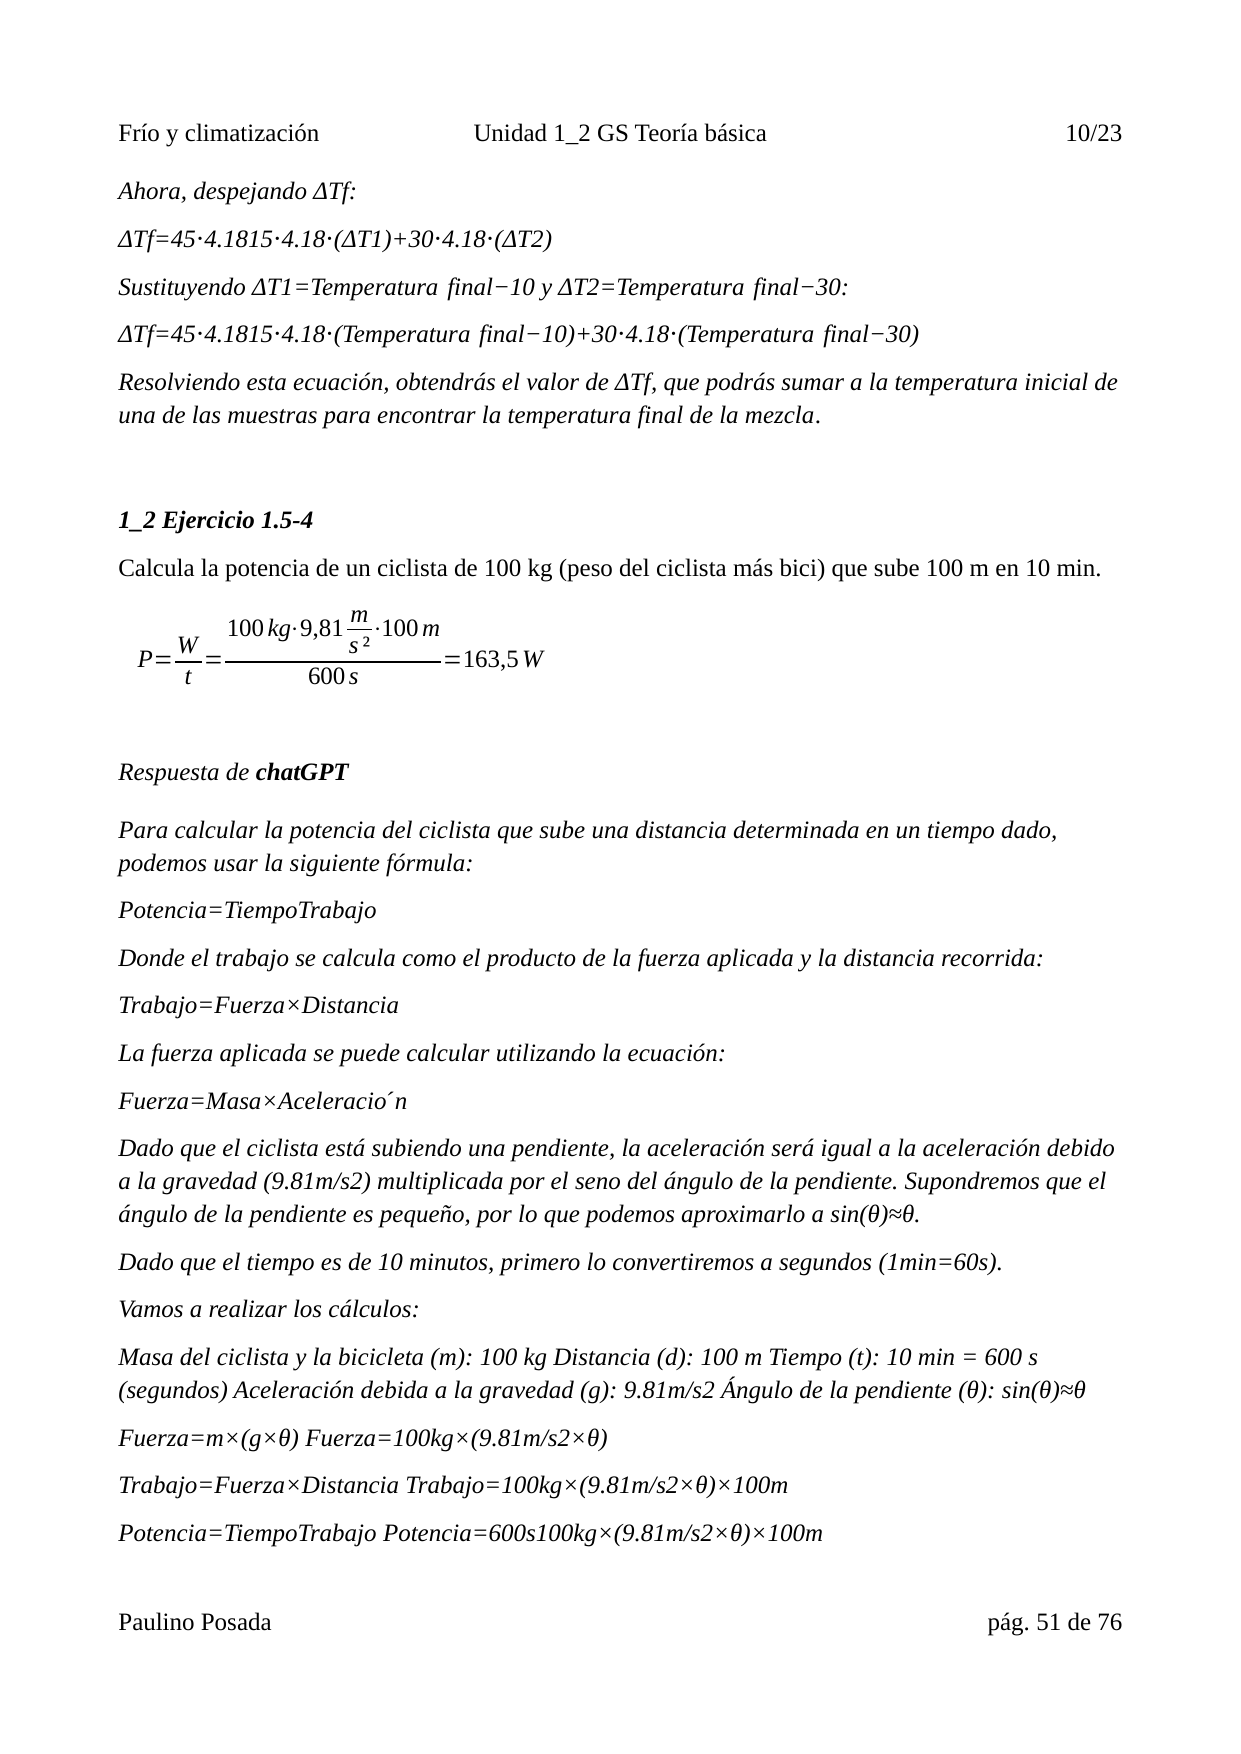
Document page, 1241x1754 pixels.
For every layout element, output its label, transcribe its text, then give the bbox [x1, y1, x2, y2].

text Resolviendo esta ecuación, obtendrás el valor de ΔTf​, que podrás sumar a la temperatura inicial de una de las muestras para encontrar la temperatura final de la mezcla. [118, 367, 1122, 428]
text Dado que el ciclista está subiendo una pendiente, la aceleración será igual a la aceleración debido a la gravedad (9.81m/s2) multiplicada por el seno del ángulo de la pendiente. Supondremos que el ángulo de la pendiente es pequeño, por lo que podemos aproximarlo a sin(θ)≈θ. [118, 1133, 1122, 1228]
text Sustituyendo ΔT1​=Temperatura final−10 y ΔT2​=Temperatura final−30: [118, 272, 1122, 300]
text Para calcular la potencia del ciclista que sube una distancia determinada en un tiempo dado, podemos usar la siguiente fórmula: [118, 815, 1122, 876]
text La fuerza aplicada se puede calcular utilizando la ecuación: [118, 1038, 1122, 1067]
text Potencia=TiempoTrabajo​ [118, 895, 1122, 924]
text Potencia=TiempoTrabajo​ Potencia=600s100kg×(9.81m/s2×θ)×100m​ [118, 1518, 1122, 1547]
text ΔTf​=45⋅4.1815⋅4.18⋅(Temperatura final−10)+30⋅4.18⋅(Temperatura final−30)​ [118, 319, 1122, 348]
text Respuesta de chatGPT [118, 757, 1122, 786]
text Trabajo=Fuerza×Distancia [118, 991, 1122, 1019]
text Fuerza=m×(g×θ) Fuerza=100kg×(9.81m/s2×θ) [118, 1423, 1122, 1452]
text Dado que el tiempo es de 10 minutos, primero lo convertiremos a segundos (1min=60s). [118, 1247, 1122, 1276]
text Masa del ciclista y la bicicleta (m): 100 kg Distancia (d): 100 m Tiempo (t): 10 min = 600 s (segundos) Aceleración debida a la gravedad (g): 9.81m/s2 Ángulo de la pendiente (θ): sin(θ)≈θ [118, 1342, 1122, 1404]
text Donde el trabajo se calcula como el producto de la fuerza aplicada y la distancia recorrida: [118, 943, 1122, 972]
text ΔTf​=45⋅4.1815⋅4.18⋅(ΔT1​)+30⋅4.18⋅(ΔT2​)​ [118, 224, 1122, 253]
text Vamos a realizar los cálculos: [118, 1294, 1122, 1323]
text 1_2 Ejercicio 1.5-4 [118, 505, 1122, 534]
text Trabajo=Fuerza×Distancia Trabajo=100kg×(9.81m/s2×θ)×100m [118, 1470, 1122, 1499]
text Fuerza=Masa×Aceleracioˊn [118, 1086, 1122, 1114]
text Ahora, despejando ΔTf​: [118, 176, 1122, 205]
text Calcula la potencia de un ciclista de 100 kg (peso del ciclista más bici) que sube 100 m en 10 min. [118, 553, 1122, 581]
